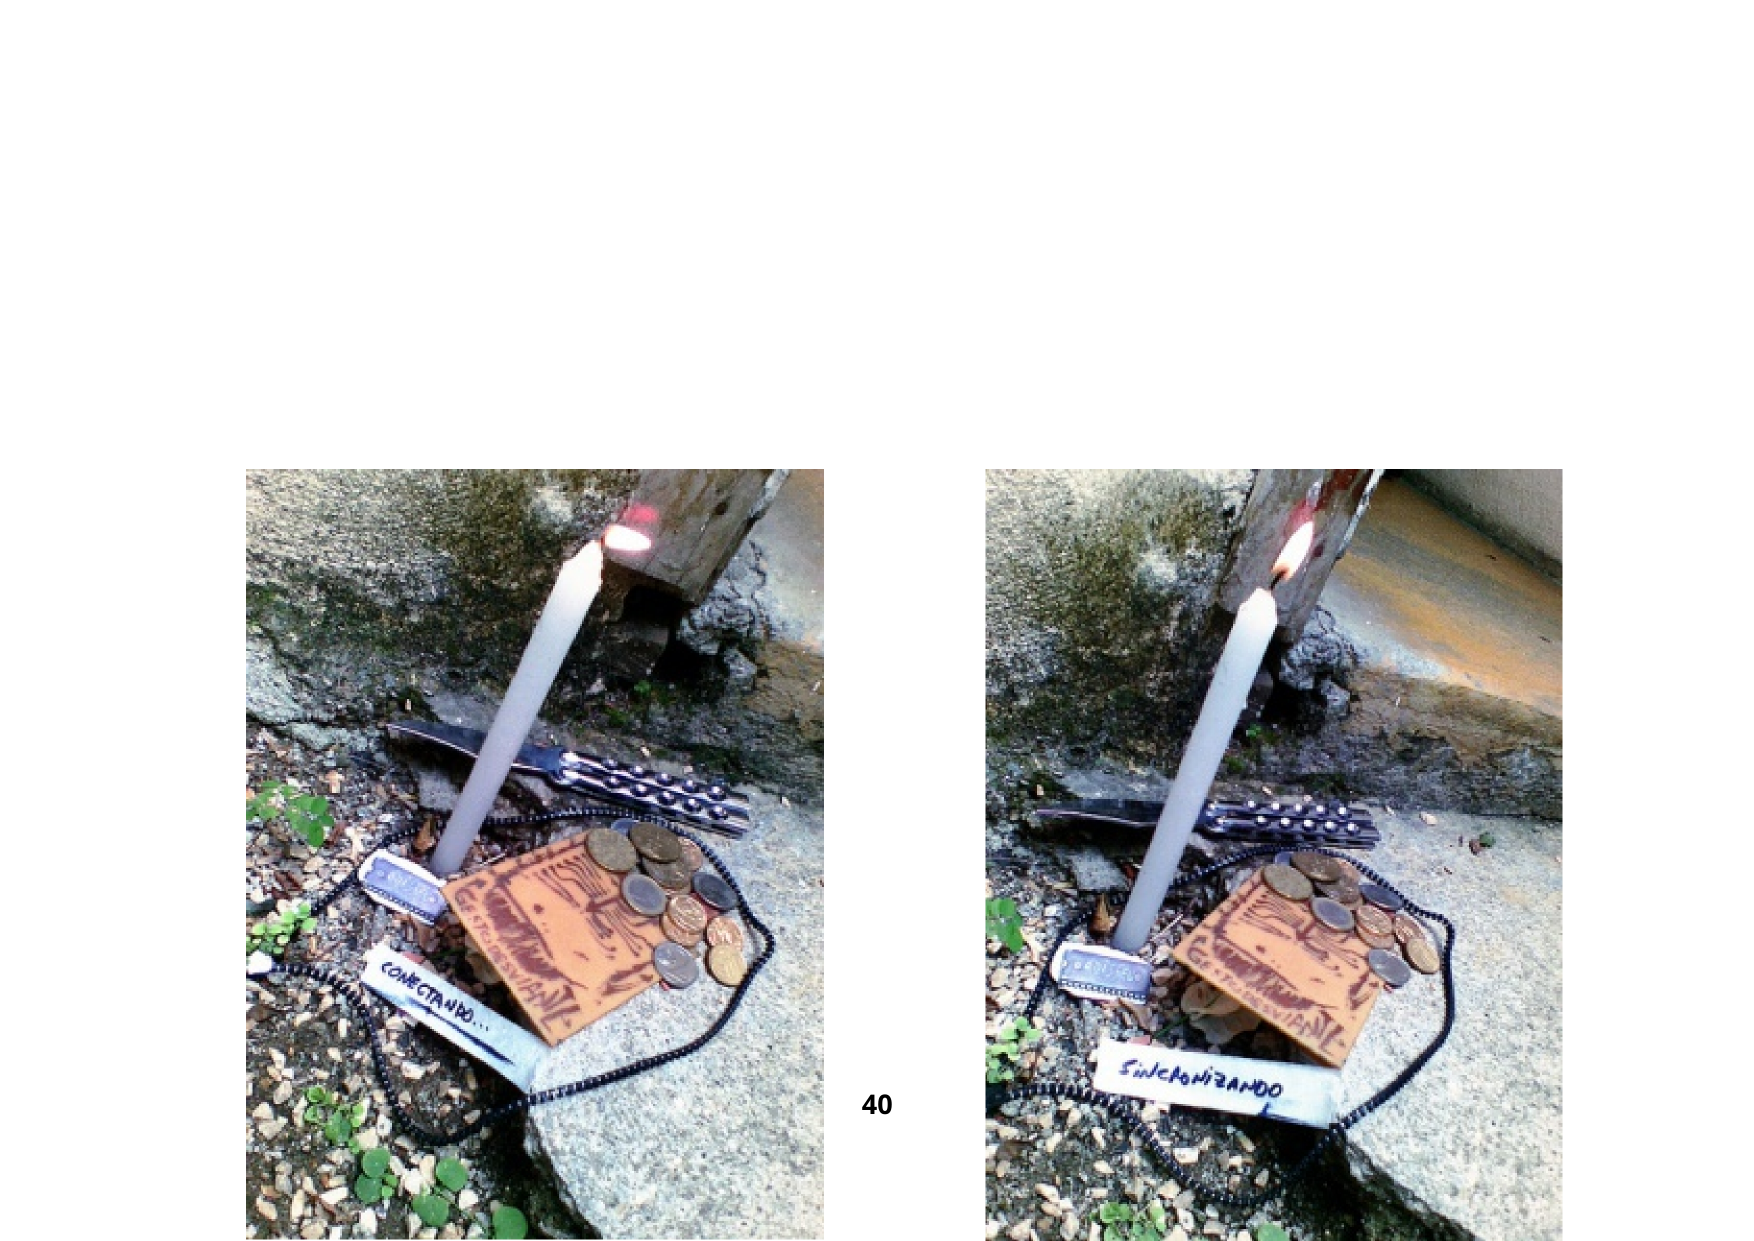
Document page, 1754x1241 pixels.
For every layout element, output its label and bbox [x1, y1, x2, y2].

picture [246, 469, 1563, 1241]
